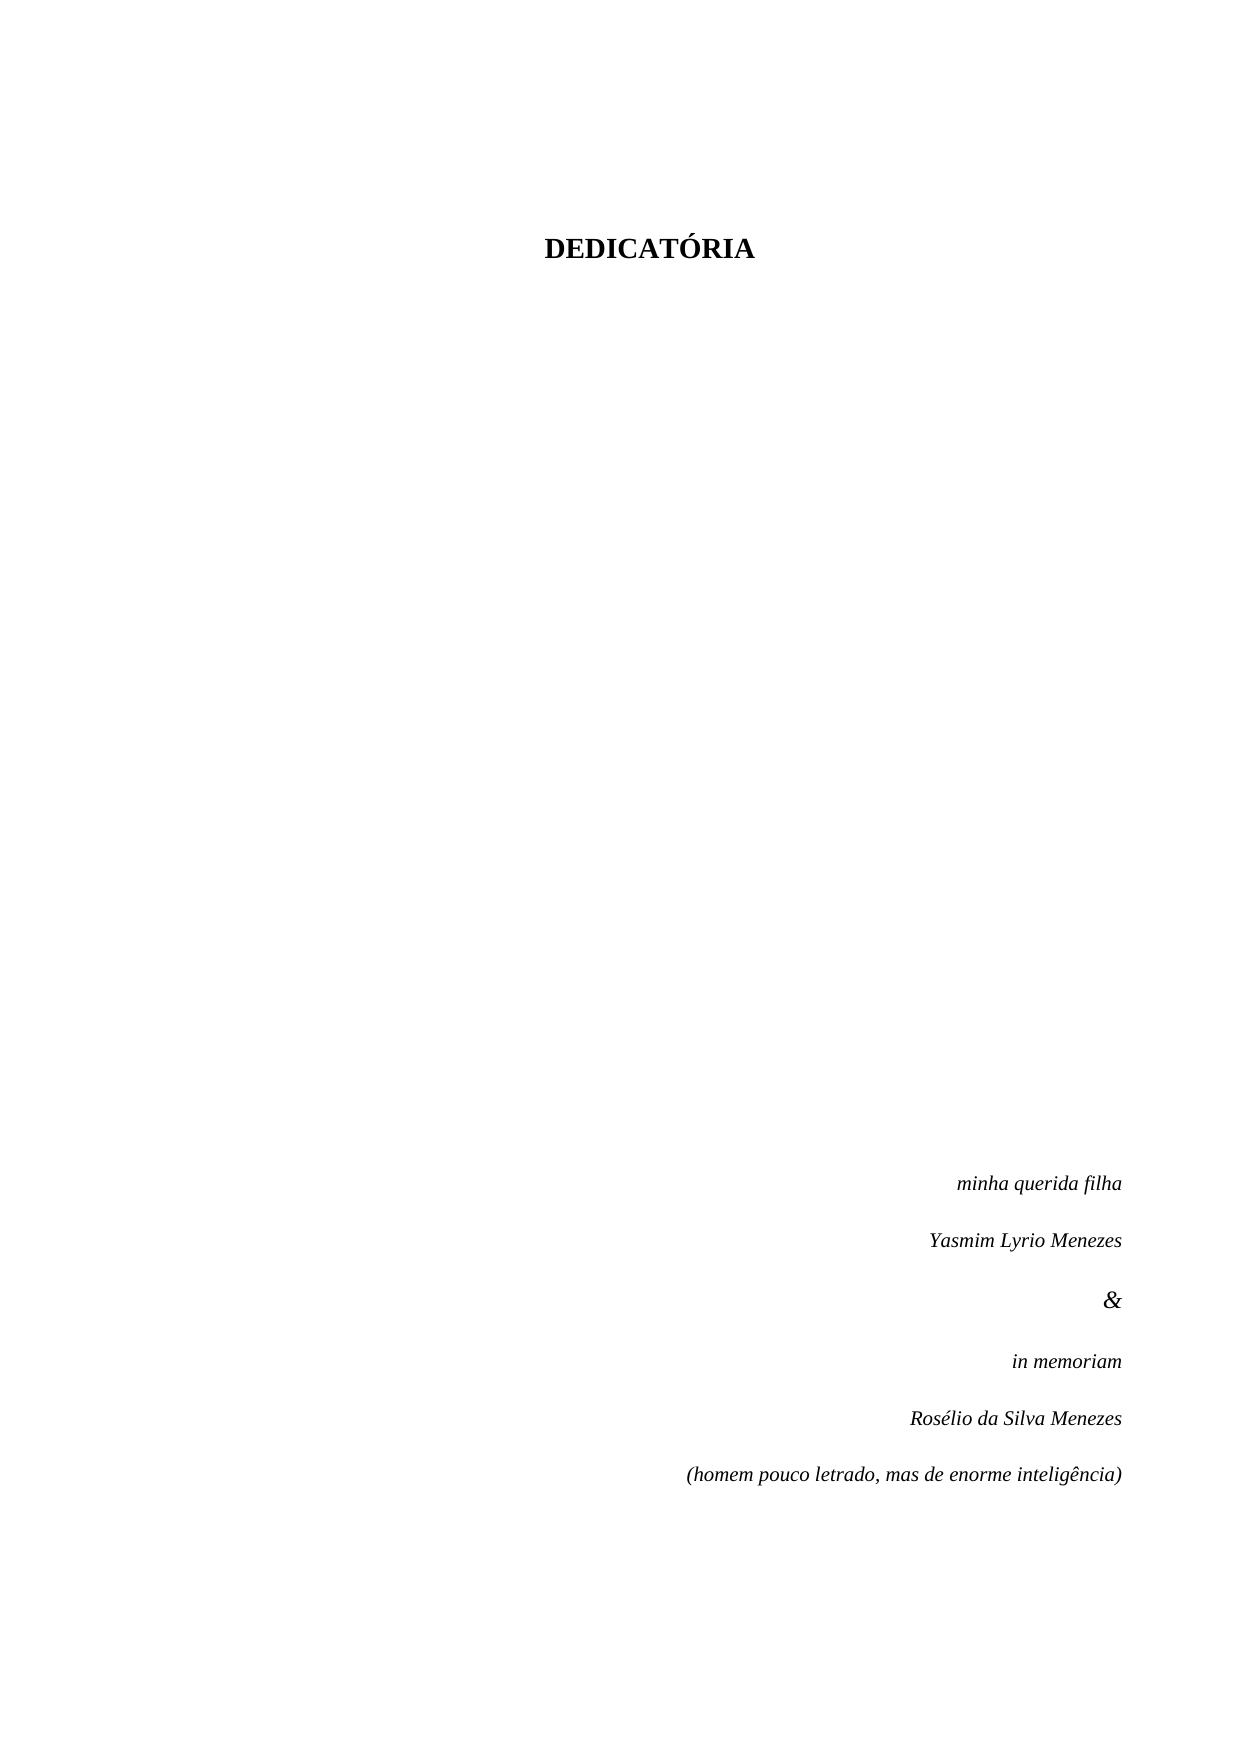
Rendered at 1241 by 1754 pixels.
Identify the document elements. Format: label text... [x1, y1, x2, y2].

text (homem pouco letrado, mas de enorme inteligência) [177, 1462, 1122, 1486]
text minha querida filha [177, 1171, 1122, 1195]
text in memoriam [177, 1349, 1122, 1373]
text & [177, 1285, 1122, 1313]
text Yasmim Lyrio Menezes [177, 1228, 1122, 1252]
text Rosélio da Silva Menezes [177, 1406, 1122, 1429]
text DEDICATÓRIA [177, 231, 1122, 264]
